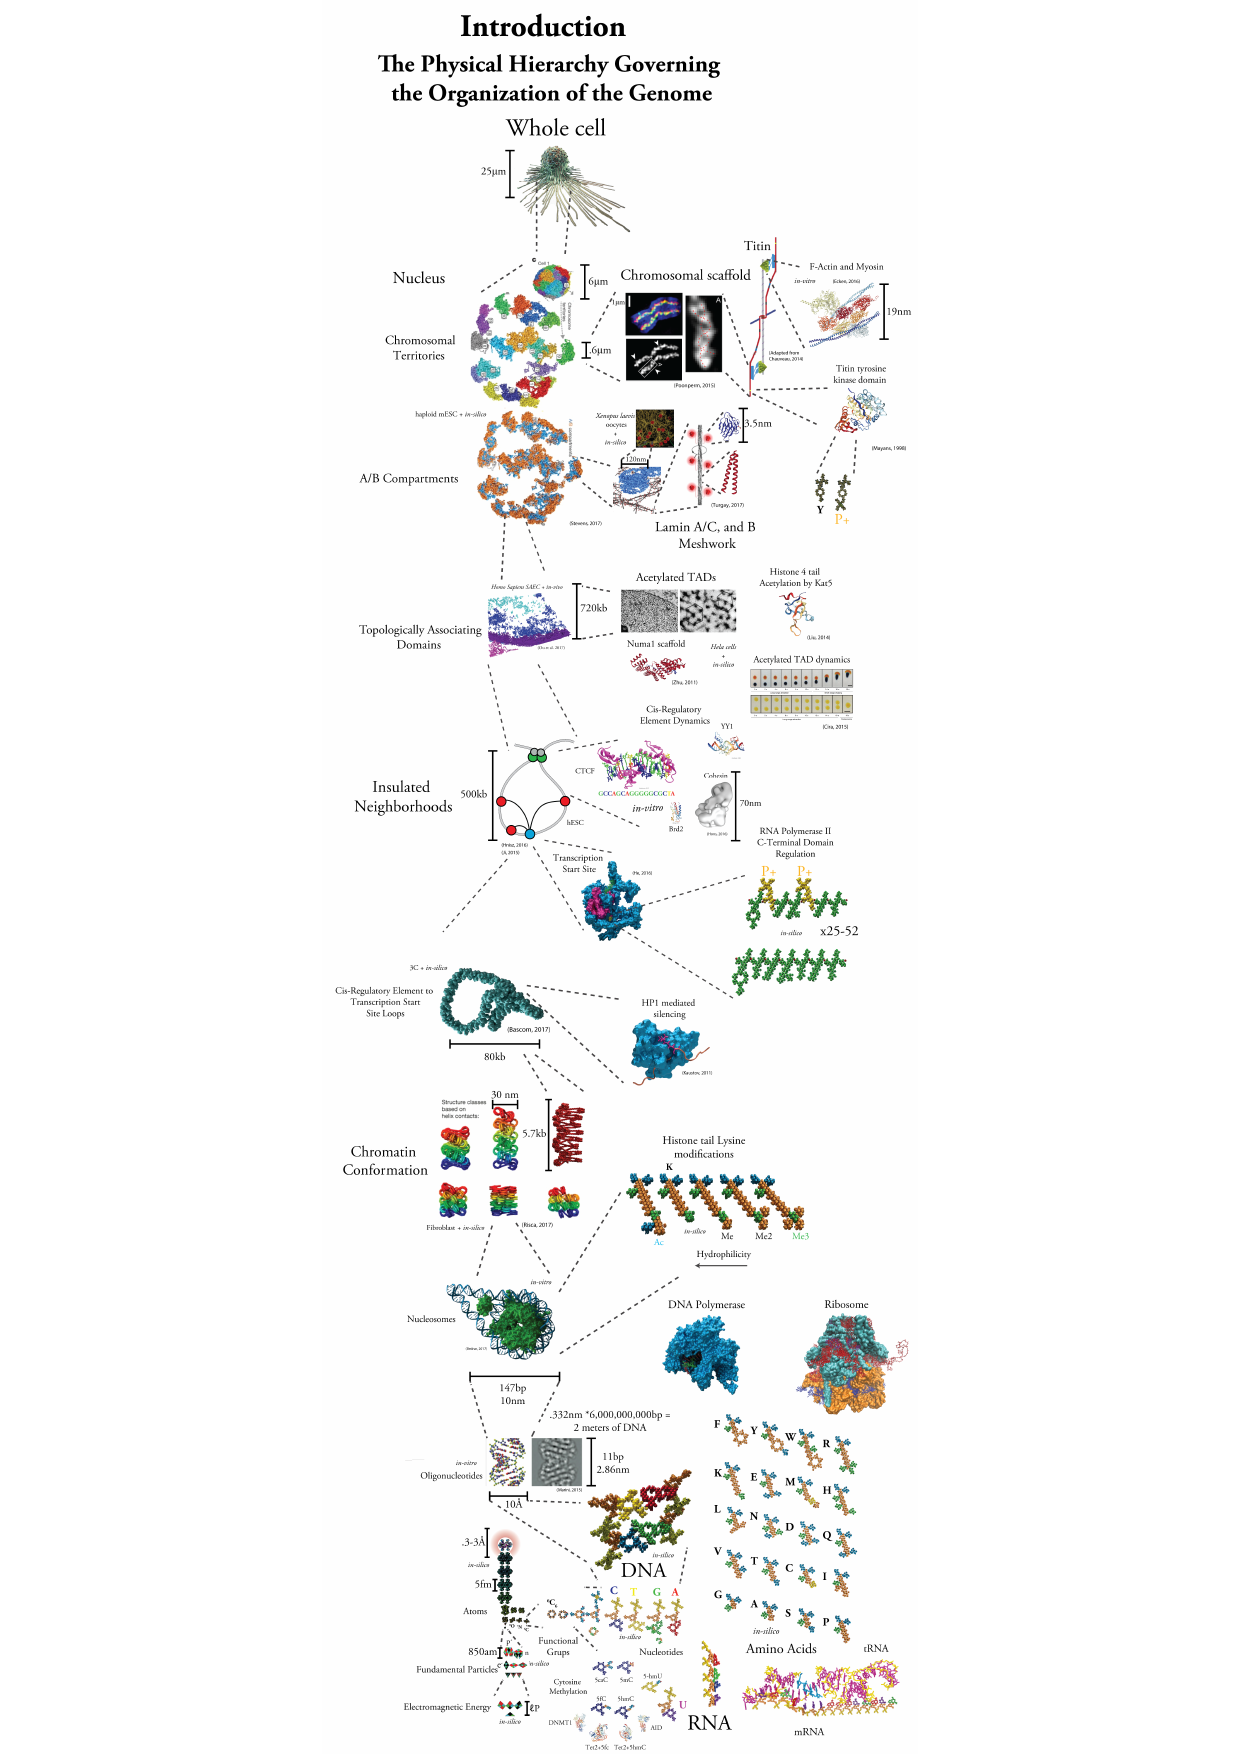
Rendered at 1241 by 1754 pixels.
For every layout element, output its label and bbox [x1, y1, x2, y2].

picture [322, 0, 918, 1754]
